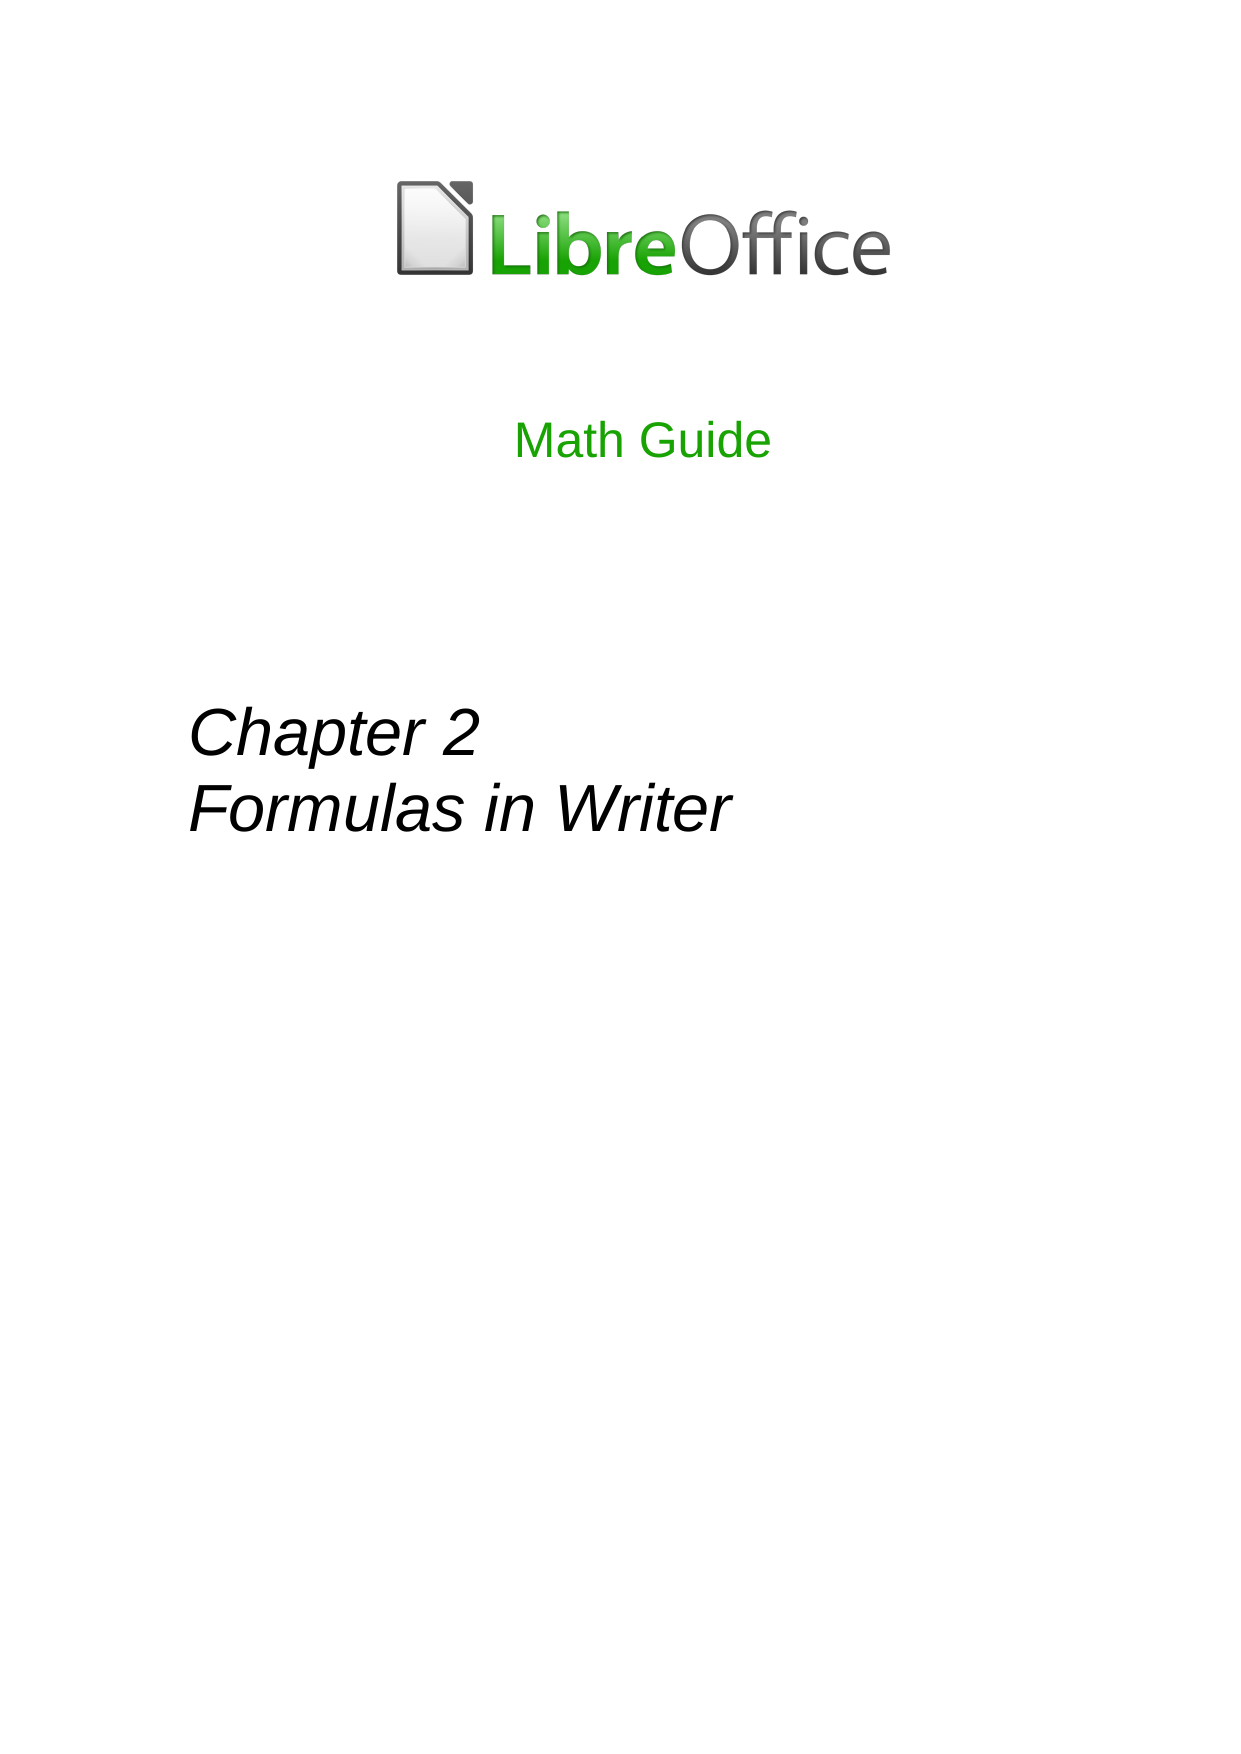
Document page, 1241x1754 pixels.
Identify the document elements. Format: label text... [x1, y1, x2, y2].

text Math Guide [188, 410, 1098, 468]
picture [392, 177, 893, 282]
title Chapter 2 Formulas in Writer [188, 693, 1098, 846]
